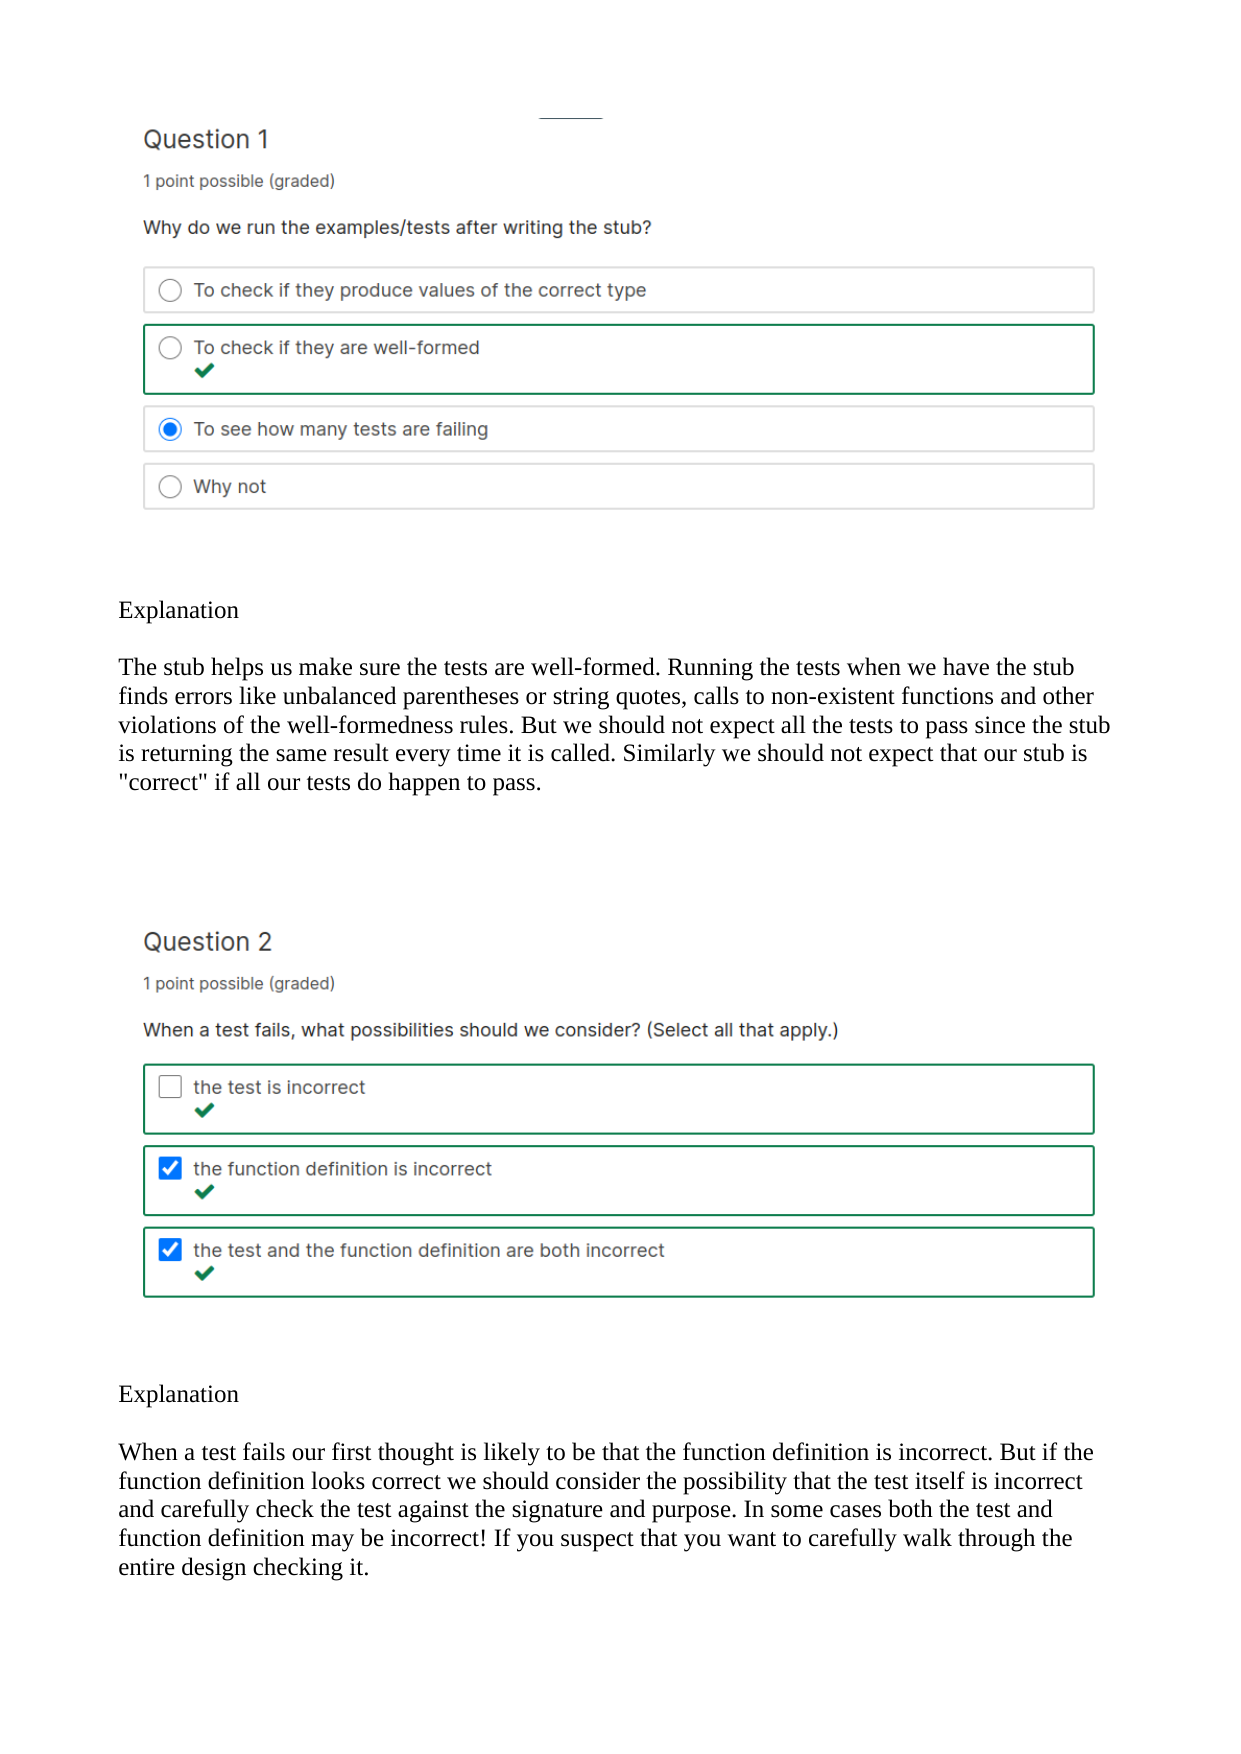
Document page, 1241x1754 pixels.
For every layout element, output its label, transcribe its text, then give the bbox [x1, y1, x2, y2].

text Explanation [118, 1379, 1122, 1408]
text The stub helps us make sure the tests are well-formed. Running the tests when we have the stub finds errors like unbalanced parentheses or string quotes, calls to non-existent functions and other violations of the well-formedness rules. But we should not expect all the tests to pass since the stub is returning the same result every time it is called. Similarly we should not expect that our stub is "correct" if all our tests do happen to pass. [118, 652, 1122, 796]
picture [118, 911, 1123, 1351]
picture [118, 118, 1123, 538]
text Explanation [118, 595, 1122, 623]
text When a test fails our first thought is likely to be that the function definition is incorrect. But if the function definition looks correct we should consider the possibility that the test itself is incorrect and carefully check the test against the signature and purpose. In some cases both the test and function definition may be incorrect! If you suspect that you want to carefully walk through the entire design checking it. [118, 1437, 1122, 1581]
